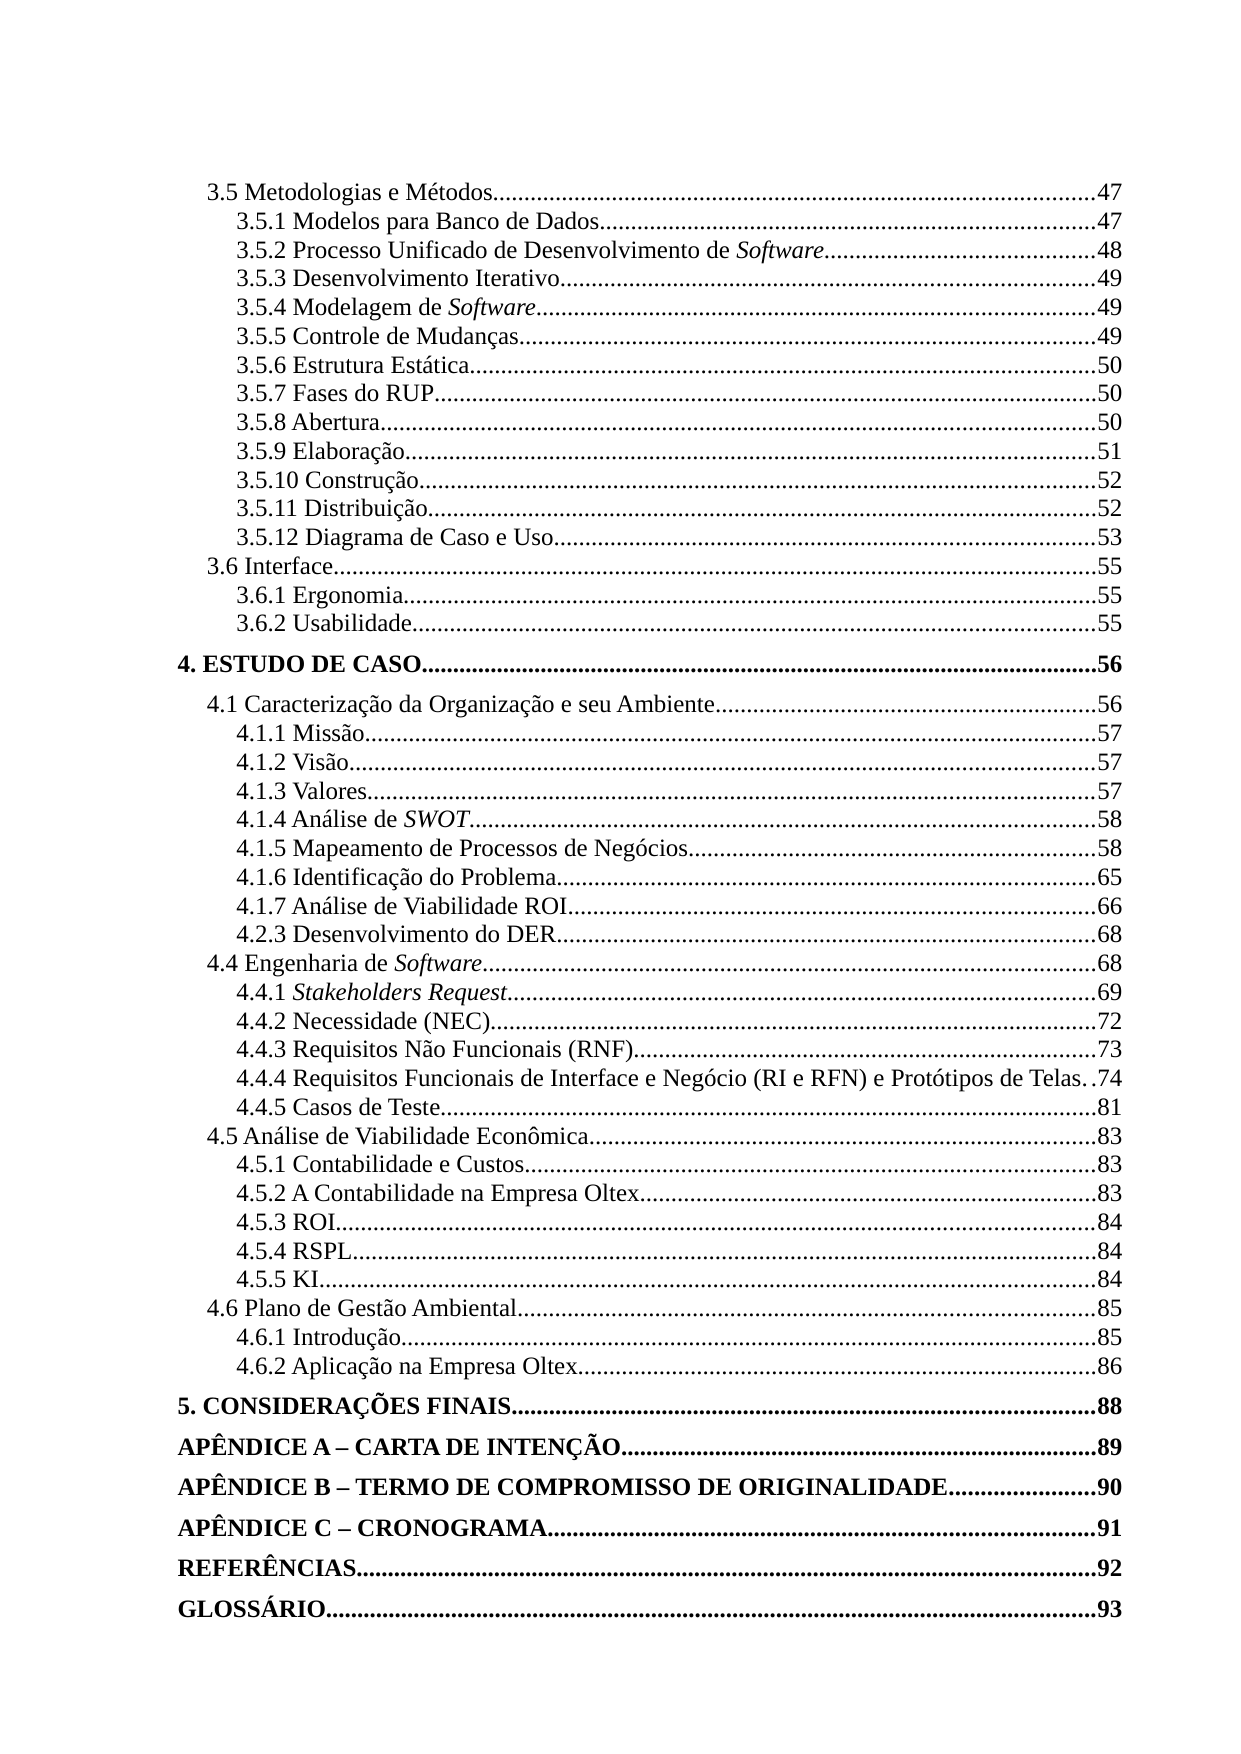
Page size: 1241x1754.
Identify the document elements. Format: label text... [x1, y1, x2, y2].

text Glossário 93 [177, 1594, 1122, 1623]
text 4.1.7 Análise de Viabilidade ROI 66 [236, 891, 1122, 919]
text 3.5.8 Abertura 50 [236, 407, 1122, 436]
text Referências 92 [177, 1553, 1122, 1582]
text 4.2.3 Desenvolvimento do DER 68 [236, 919, 1122, 948]
text 3.6 Interface 55 [207, 551, 1122, 580]
text 5. Considerações finais 88 [177, 1391, 1122, 1420]
text 4.5.2 A Contabilidade na Empresa Oltex 83 [236, 1178, 1122, 1207]
text APÊNDICE B – TERMO DE COMPROMISSO DE ORIGINALIDADE 90 [177, 1472, 1122, 1501]
text 4.4.4 Requisitos Funcionais de Interface e Negócio (RI e RFN) e Protótipos de Telas 74 [236, 1063, 1122, 1092]
text 3.5.11 Distribuição 52 [236, 493, 1122, 522]
text 3.5 Metodologias e Métodos 47 [207, 177, 1122, 206]
text 4.6 Plano de Gestão Ambiental 85 [207, 1293, 1122, 1322]
text 4.1.6 Identificação do Problema 65 [236, 862, 1122, 891]
text 3.5.10 Construção 52 [236, 465, 1122, 493]
text 3.5.7 Fases do RUP 50 [236, 378, 1122, 407]
text 3.5.4 Modelagem de Software 49 [236, 292, 1122, 321]
text 4.5.4 RSPL 84 [236, 1236, 1122, 1264]
text 4.4 Engenharia de Software 68 [207, 948, 1122, 977]
text APÊNDICE C – CRONOGRAMA 91 [177, 1513, 1122, 1542]
text 4.5.3 ROI 84 [236, 1207, 1122, 1236]
text 4.5.1 Contabilidade e Custos 83 [236, 1149, 1122, 1178]
text 3.5.5 Controle de Mudanças 49 [236, 321, 1122, 350]
text 4.1.3 Valores 57 [236, 776, 1122, 804]
text 4.1.4 Análise de SWOT 58 [236, 804, 1122, 833]
text 4.4.5 Casos de Teste 81 [236, 1092, 1122, 1121]
text 4.4.1 Stakeholders Request 69 [236, 977, 1122, 1006]
text 3.5.1 Modelos para Banco de Dados 47 [236, 206, 1122, 235]
text 4.1 Caracterização da Organização e seu Ambiente 56 [207, 689, 1122, 718]
text 3.5.12 Diagrama de Caso e Uso 53 [236, 522, 1122, 551]
text 3.5.3 Desenvolvimento Iterativo 49 [236, 263, 1122, 292]
text 4.6.2 Aplicação na Empresa Oltex 86 [236, 1351, 1122, 1379]
text 4.6.1 Introdução 85 [236, 1322, 1122, 1351]
text 4.1.1 Missão 57 [236, 718, 1122, 747]
text 3.5.6 Estrutura Estática 50 [236, 350, 1122, 378]
text 3.5.9 Elaboração 51 [236, 436, 1122, 465]
text 4.5 Análise de Viabilidade Econômica 83 [207, 1121, 1122, 1149]
text APÊNDICE A – CARTA DE INTENÇÃO 89 [177, 1432, 1122, 1461]
text 4.5.5 KI 84 [236, 1264, 1122, 1293]
text 4.1.2 Visão 57 [236, 747, 1122, 776]
text 4. ESTUDO DE CASO 56 [177, 649, 1122, 678]
text 3.6.2 Usabilidade 55 [236, 608, 1122, 637]
text 3.5.2 Processo Unificado de Desenvolvimento de Software 48 [236, 235, 1122, 263]
text 3.6.1 Ergonomia 55 [236, 580, 1122, 608]
text 4.4.3 Requisitos Não Funcionais (RNF) 73 [236, 1034, 1122, 1063]
text 4.4.2 Necessidade (NEC) 72 [236, 1006, 1122, 1034]
text 4.1.5 Mapeamento de Processos de Negócios 58 [236, 833, 1122, 862]
